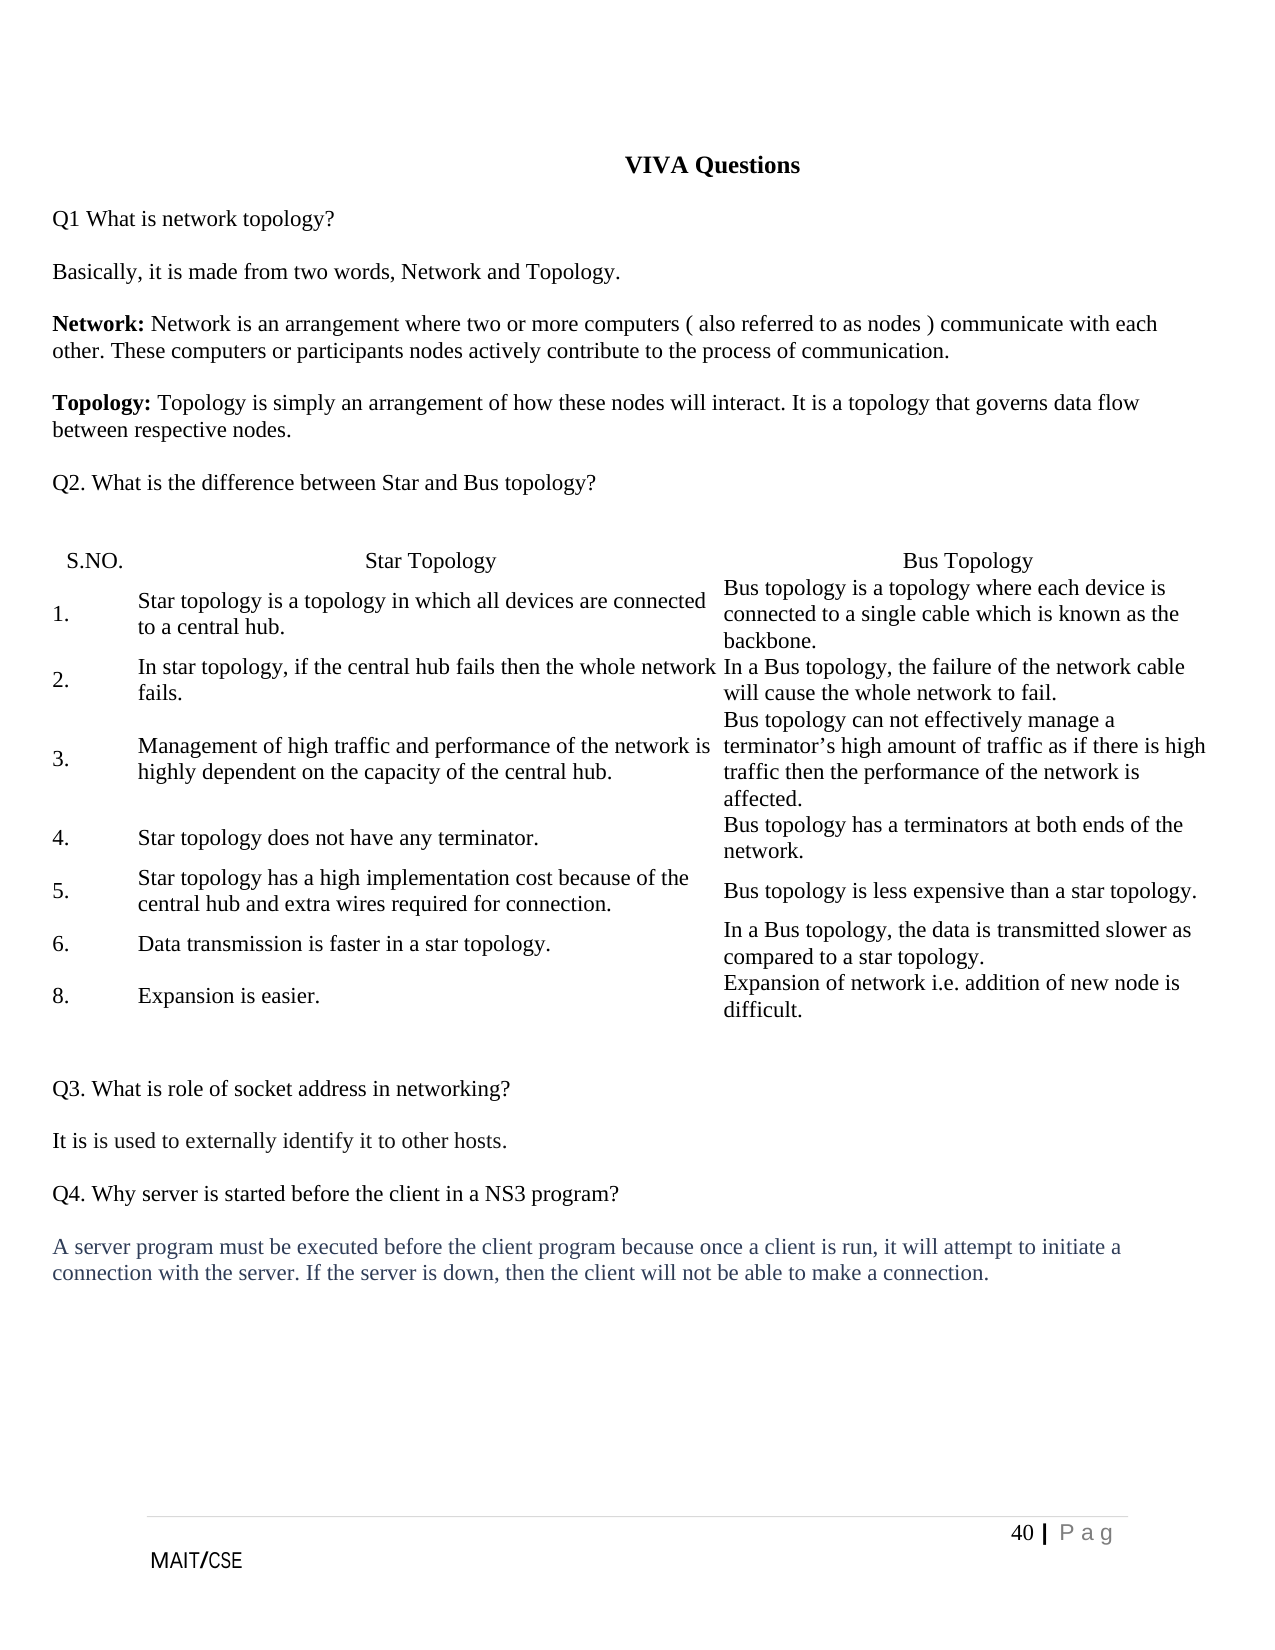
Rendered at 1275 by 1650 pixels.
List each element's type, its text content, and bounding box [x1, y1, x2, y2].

table_cell Bus topology is a topology where each device is connected to a single cable which is known as the backbone. [723, 574, 1212, 653]
table_cell 6. [52, 917, 138, 969]
text Q3. What is role of socket address in networking? [52, 1075, 1212, 1101]
table_header Star Topology [138, 548, 723, 574]
table_cell Management of high traffic and performance of the network is highly dependent on the capacity of the central hub. [138, 706, 723, 811]
table_cell 5. [52, 864, 138, 917]
table_cell 4. [52, 811, 138, 864]
table_cell Bus topology can not effectively manage a terminator’s high amount of traffic as if there is high traffic then the performance of the network is affected. [723, 706, 1212, 811]
table_cell Star topology has a high implementation cost because of the central hub and extra wires required for connection. [138, 864, 723, 917]
text Basically, it is made from two words, Network and Topology. [52, 258, 1212, 284]
text It is is used to externally identify it to other hosts. [52, 1127, 1212, 1154]
text Network: Network is an arrangement where two or more computers ( also referred to as nodes ) communicate with each other. These computers or participants nodes actively contribute to the process of communication. [52, 310, 1212, 363]
table_header S.NO. [52, 548, 138, 574]
table_cell 3. [52, 706, 138, 811]
table_cell Expansion is easier. [138, 969, 723, 1022]
text Q4. Why server is started before the client in a NS3 program? [52, 1180, 1212, 1206]
table_cell 2. [52, 653, 138, 706]
table_cell Bus topology has a terminators at both ends of the network. [723, 811, 1212, 864]
text Q1 What is network topology? [52, 205, 1212, 231]
table_cell Data transmission is faster in a star topology. [138, 917, 723, 969]
table_cell 1. [52, 574, 138, 653]
text A server program must be executed before the client program because once a client is run, it will attempt to initiate a connection with the server. If the server is down, then the client will not be able to make a connection. [52, 1233, 1212, 1286]
table_cell In star topology, if the central hub fails then the whole network fails. [138, 653, 723, 706]
table_cell Bus topology is less expensive than a star topology. [723, 864, 1212, 917]
subtitle VIVA Questions [348, 150, 1077, 179]
table_cell Star topology does not have any terminator. [138, 811, 723, 864]
text Q2. What is the difference between Star and Bus topology? [52, 468, 1212, 495]
text Topology: Topology is simply an arrangement of how these nodes will interact. It is a topology that governs data flow between respective nodes. [52, 389, 1212, 442]
table_cell Expansion of network i.e. addition of new node is difficult. [723, 969, 1212, 1022]
table_cell 8. [52, 969, 138, 1022]
table_cell Star topology is a topology in which all devices are connected to a central hub. [138, 574, 723, 653]
table_header Bus Topology [723, 548, 1212, 574]
table_cell In a Bus topology, the data is transmitted slower as compared to a star topology. [723, 917, 1212, 969]
table_cell In a Bus topology, the failure of the network cable will cause the whole network to fail. [723, 653, 1212, 706]
